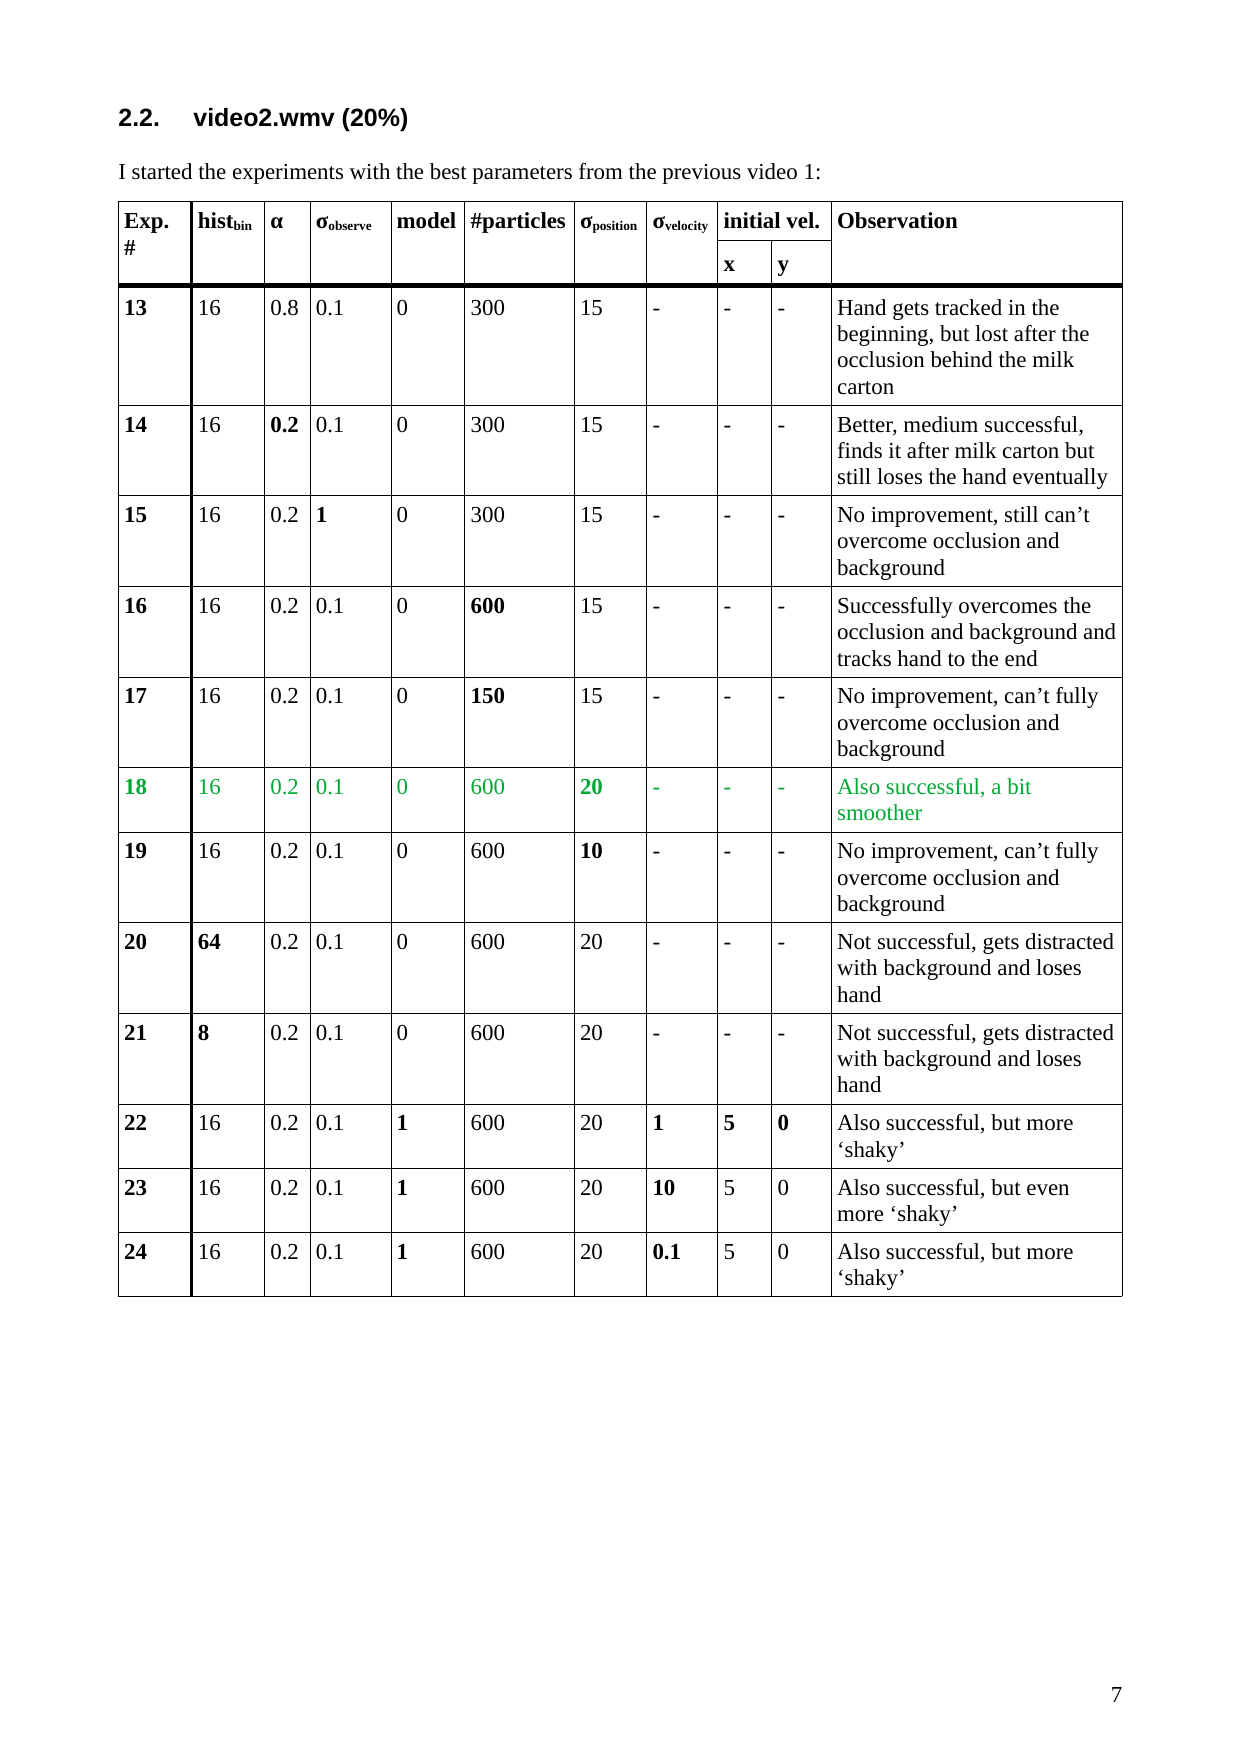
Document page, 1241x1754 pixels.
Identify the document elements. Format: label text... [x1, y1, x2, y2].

table_cell - [718, 406, 771, 495]
table_cell 0.2 [265, 496, 310, 586]
table_cell - [772, 923, 831, 1013]
table_header Observation [832, 202, 1122, 283]
table_cell 0.2 [265, 587, 310, 677]
table_cell 0 [392, 923, 464, 1013]
table_cell 0.2 [265, 1169, 310, 1232]
table_cell 23 [119, 1169, 190, 1232]
table_cell 20 [575, 923, 646, 1013]
table_cell - [647, 587, 717, 677]
table_cell 20 [119, 923, 190, 1013]
table_cell Not successful, gets distracted with background and loses hand [832, 1014, 1122, 1103]
table_cell - [718, 833, 771, 922]
table_cell 600 [465, 1169, 574, 1232]
table_cell - [647, 406, 717, 495]
table_cell 64 [193, 923, 264, 1013]
table_cell Successfully overcomes the occlusion and background and tracks hand to the end [832, 587, 1122, 677]
table_cell 0.1 [311, 587, 391, 677]
table_cell 20 [575, 1014, 646, 1103]
table_cell - [718, 768, 771, 832]
table_header σposition [575, 202, 646, 283]
table_cell 16 [193, 1169, 264, 1232]
table_cell - [647, 1014, 717, 1103]
table_cell 16 [193, 1233, 264, 1296]
table_cell 0.1 [311, 833, 391, 922]
table_cell Also successful, but even more ‘shaky’ [832, 1169, 1122, 1232]
table_cell 600 [465, 923, 574, 1013]
table_cell 300 [465, 288, 574, 405]
table_cell y [772, 241, 831, 283]
subtitle video2.wmv (20%) [118, 103, 1122, 132]
table_header σobserve [311, 202, 391, 283]
table_cell 600 [465, 587, 574, 677]
table_cell 16 [193, 678, 264, 767]
table_cell 1 [392, 1233, 464, 1296]
table_cell 0 [392, 768, 464, 832]
table_cell - [718, 1014, 771, 1103]
table_cell 0.1 [311, 1014, 391, 1103]
table_cell 0.2 [265, 1014, 310, 1103]
table_cell - [718, 678, 771, 767]
table_cell 600 [465, 1105, 574, 1168]
table_cell 16 [193, 1105, 264, 1168]
table_cell 16 [193, 406, 264, 495]
table_cell 0 [392, 1014, 464, 1103]
table_cell 22 [119, 1105, 190, 1168]
table_cell 0.1 [647, 1233, 717, 1296]
table_header histbin [193, 202, 264, 283]
table_cell - [647, 678, 717, 767]
table_cell 15 [575, 406, 646, 495]
table_cell Also successful, a bit smoother [832, 768, 1122, 832]
table_cell 0.2 [265, 678, 310, 767]
table_cell 0.1 [311, 288, 391, 405]
table_cell 0 [392, 587, 464, 677]
table_cell 20 [575, 1169, 646, 1232]
table_cell No improvement, still can’t overcome occlusion and background [832, 496, 1122, 586]
table_cell 0 [772, 1105, 831, 1168]
text I started the experiments with the best parameters from the previous video 1: [118, 158, 1122, 185]
table_cell 13 [119, 288, 190, 405]
table_cell 14 [119, 406, 190, 495]
table_cell 16 [193, 768, 264, 832]
table_cell No improvement, can’t fully overcome occlusion and background [832, 833, 1122, 922]
table_cell 15 [575, 678, 646, 767]
table_cell 150 [465, 678, 574, 767]
table_cell - [772, 288, 831, 405]
table_cell 15 [575, 587, 646, 677]
table_cell Not successful, gets distracted with background and loses hand [832, 923, 1122, 1013]
table_cell 0 [772, 1169, 831, 1232]
table_cell Better, medium successful, finds it after milk carton but still loses the hand eventually [832, 406, 1122, 495]
table_header α [265, 202, 310, 283]
table_cell - [718, 587, 771, 677]
table_cell 600 [465, 1233, 574, 1296]
table_cell 1 [647, 1105, 717, 1168]
table_cell 0.1 [311, 923, 391, 1013]
table_header σvelocity [647, 202, 717, 283]
table_cell 600 [465, 1014, 574, 1103]
table_cell - [772, 768, 831, 832]
table_header initial vel. [718, 202, 831, 239]
table_cell 15 [575, 496, 646, 586]
table_cell 0.1 [311, 678, 391, 767]
table_cell 600 [465, 768, 574, 832]
table_cell 16 [193, 833, 264, 922]
table_cell 0.1 [311, 1169, 391, 1232]
table_cell 0 [392, 406, 464, 495]
table_cell 0 [392, 496, 464, 586]
table_cell x [718, 241, 771, 283]
table_cell 300 [465, 496, 574, 586]
table_cell 15 [119, 496, 190, 586]
table_cell 0 [772, 1233, 831, 1296]
table_cell - [647, 496, 717, 586]
table_cell 5 [718, 1105, 771, 1168]
table_header #particles [465, 202, 574, 283]
table_cell 17 [119, 678, 190, 767]
table_header Exp. # [119, 202, 190, 283]
table_cell 0.2 [265, 833, 310, 922]
table_cell 1 [392, 1169, 464, 1232]
table_cell 21 [119, 1014, 190, 1103]
table_cell 0.1 [311, 406, 391, 495]
table_cell 20 [575, 1233, 646, 1296]
table_cell Also successful, but more ‘shaky’ [832, 1105, 1122, 1168]
table_cell - [718, 288, 771, 405]
table_cell - [772, 496, 831, 586]
table_cell 20 [575, 768, 646, 832]
table_cell 18 [119, 768, 190, 832]
table_cell - [772, 406, 831, 495]
table_cell 0.2 [265, 768, 310, 832]
table_cell - [647, 833, 717, 922]
table_cell 0.1 [311, 1233, 391, 1296]
table_cell 10 [647, 1169, 717, 1232]
table_cell 0.2 [265, 1105, 310, 1168]
table_cell 0 [392, 288, 464, 405]
table_cell 0.2 [265, 923, 310, 1013]
table_cell - [772, 1014, 831, 1103]
table_cell 0.1 [311, 1105, 391, 1168]
table_cell 0 [392, 833, 464, 922]
table_cell - [718, 923, 771, 1013]
table_cell 16 [193, 288, 264, 405]
table_cell 8 [193, 1014, 264, 1103]
table_cell - [772, 587, 831, 677]
table_cell No improvement, can’t fully overcome occlusion and background [832, 678, 1122, 767]
table_cell 0.1 [311, 768, 391, 832]
table_cell - [718, 496, 771, 586]
table_cell 5 [718, 1169, 771, 1232]
table_cell 24 [119, 1233, 190, 1296]
table_cell 19 [119, 833, 190, 922]
table_cell 10 [575, 833, 646, 922]
table_cell 16 [193, 496, 264, 586]
table_cell - [772, 678, 831, 767]
table_cell Also successful, but more ‘shaky’ [832, 1233, 1122, 1296]
table_cell Hand gets tracked in the beginning, but lost after the occlusion behind the milk carton [832, 288, 1122, 405]
table_cell 1 [311, 496, 391, 586]
table_cell 0 [392, 678, 464, 767]
table_cell 15 [575, 288, 646, 405]
table_cell 0.2 [265, 406, 310, 495]
table_cell 300 [465, 406, 574, 495]
table_cell 5 [718, 1233, 771, 1296]
table_header model [392, 202, 464, 283]
table_cell 16 [119, 587, 190, 677]
table_cell - [647, 288, 717, 405]
table_cell 0.2 [265, 1233, 310, 1296]
table_cell - [647, 923, 717, 1013]
table_cell - [647, 768, 717, 832]
table_cell 1 [392, 1105, 464, 1168]
table_cell 0.8 [265, 288, 310, 405]
table_cell - [772, 833, 831, 922]
table_cell 20 [575, 1105, 646, 1168]
table_cell 16 [193, 587, 264, 677]
table_cell 600 [465, 833, 574, 922]
